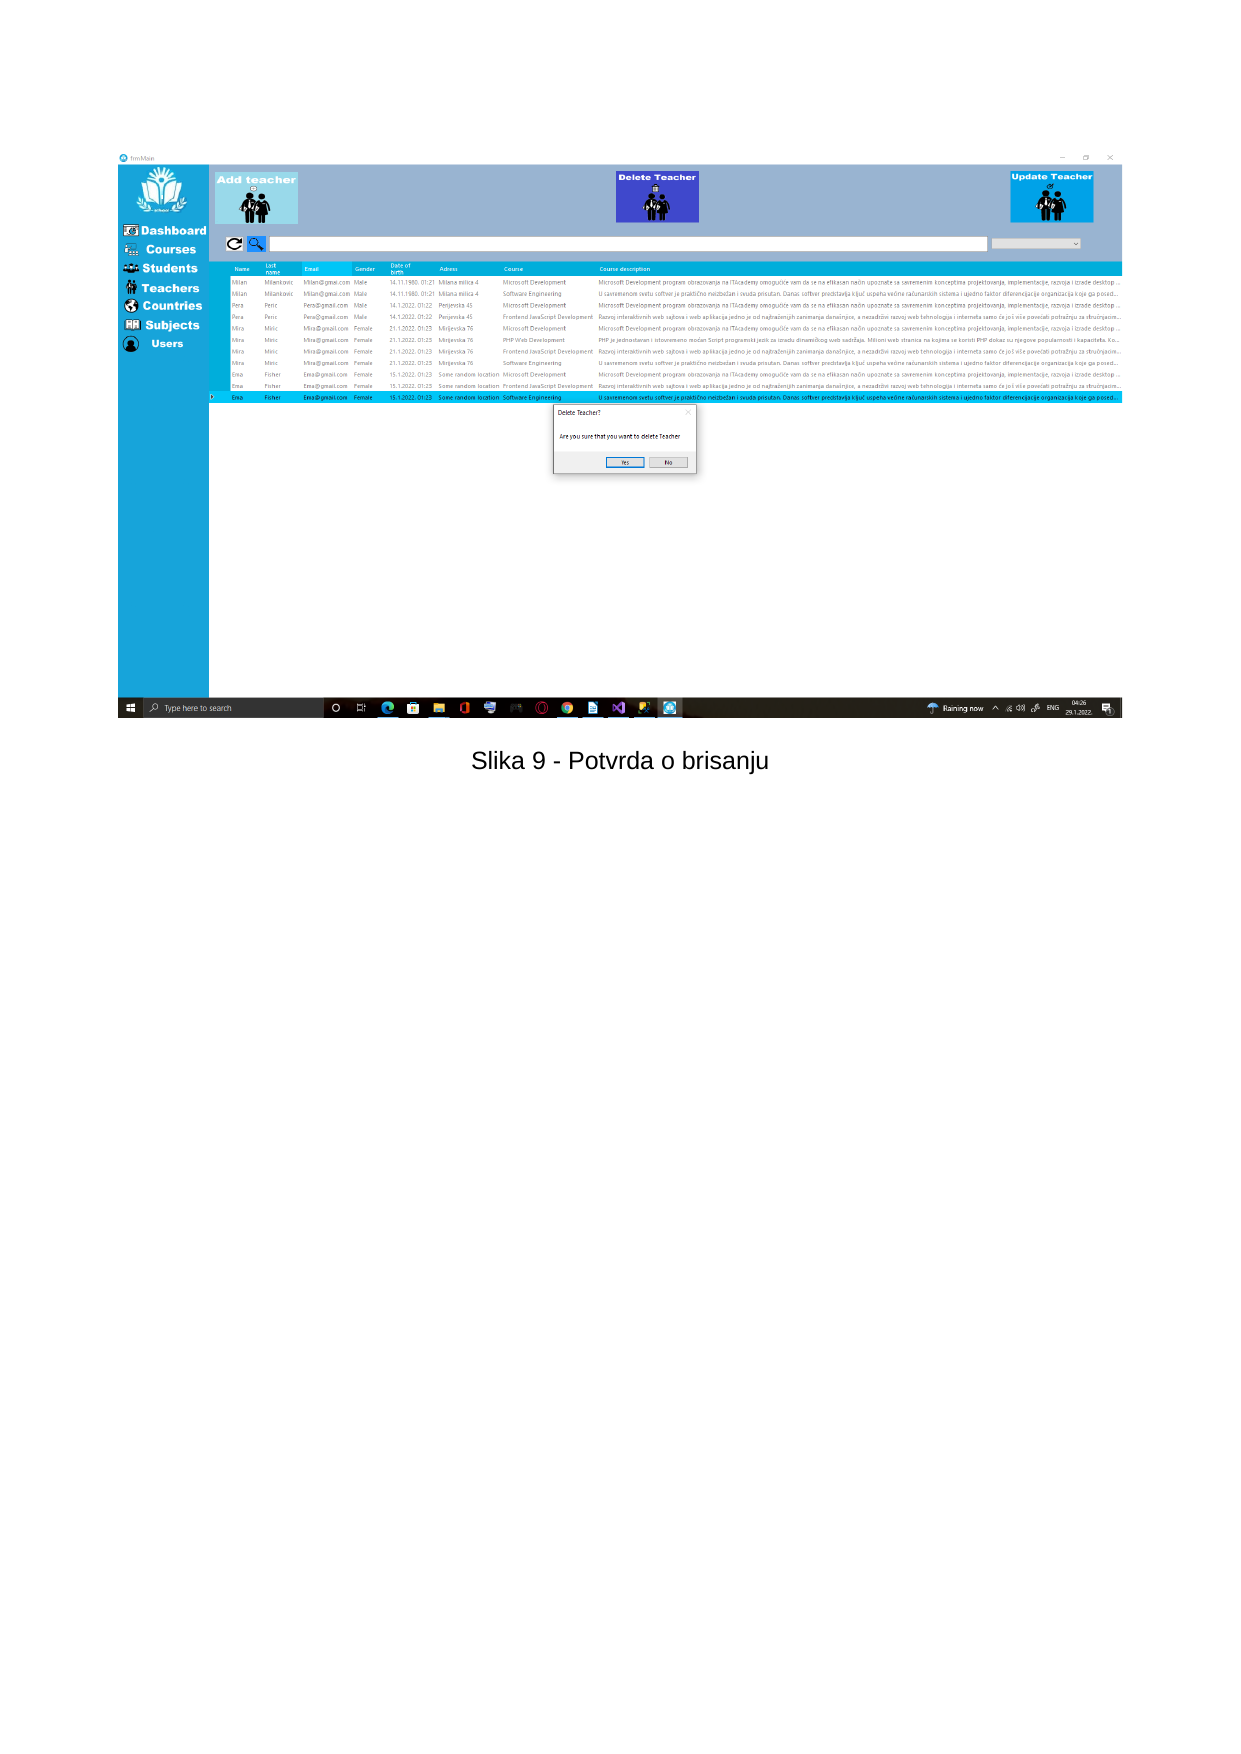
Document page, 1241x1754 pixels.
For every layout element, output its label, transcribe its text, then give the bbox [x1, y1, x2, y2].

picture [231, 277, 1123, 390]
text Slika 9 - Potvrda o brisanju [118, 746, 1122, 775]
picture [118, 152, 1123, 718]
